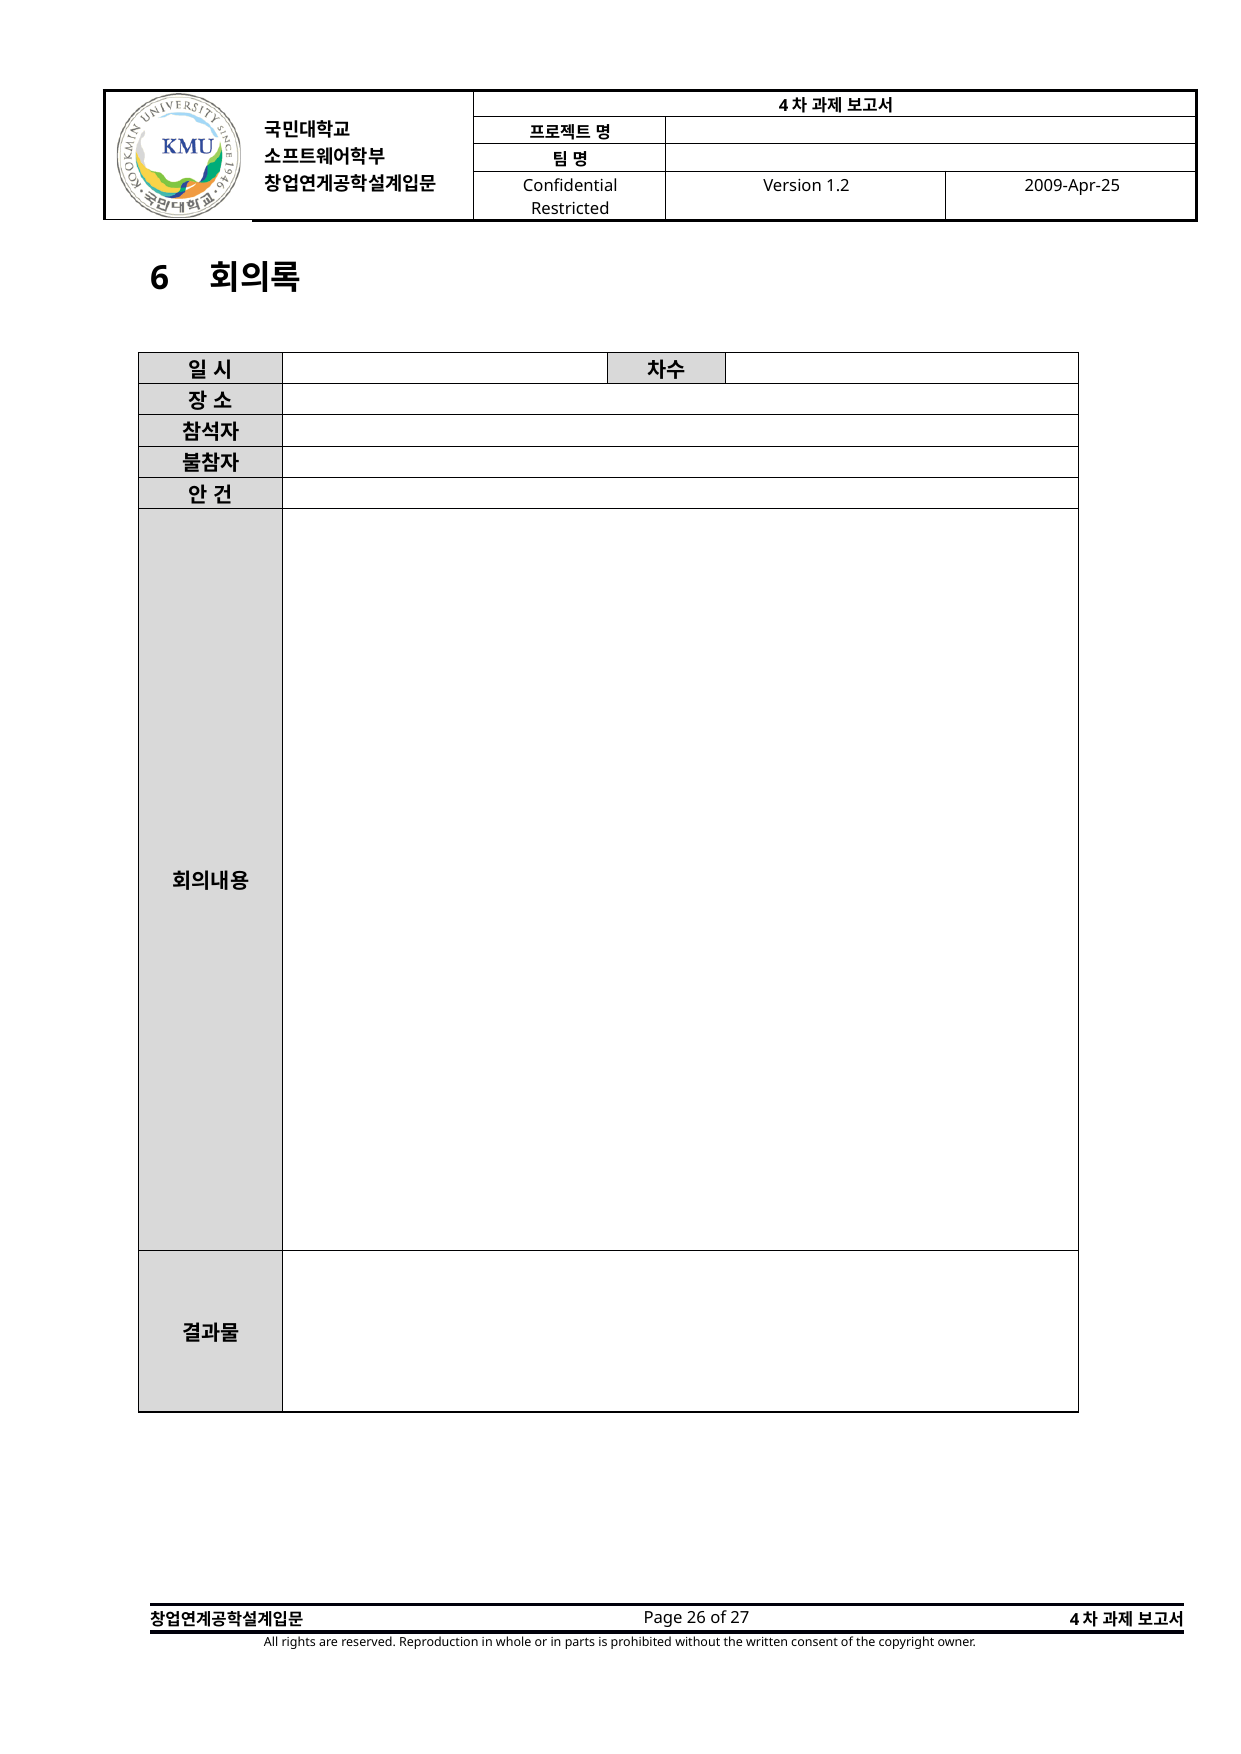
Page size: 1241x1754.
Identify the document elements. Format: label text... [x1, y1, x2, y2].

table_cell [283, 415, 1078, 446]
table_cell 회의내용 [139, 509, 282, 1250]
table_cell 결과물 [139, 1251, 282, 1411]
table_header [283, 353, 607, 383]
table_cell [283, 1251, 1078, 1411]
table_cell 안 건 [139, 478, 282, 508]
table_cell [283, 509, 1078, 1250]
table_cell [283, 478, 1078, 508]
table_cell [283, 447, 1078, 477]
table_header 일 시 [139, 353, 282, 383]
table_cell 불참자 [139, 447, 282, 477]
table_cell 참석자 [139, 415, 282, 446]
table_header 차수 [608, 353, 725, 383]
subtitle 회의록 [150, 251, 1090, 299]
table_cell [283, 384, 1078, 414]
table_cell 장 소 [139, 384, 282, 414]
table_header [726, 353, 1078, 383]
